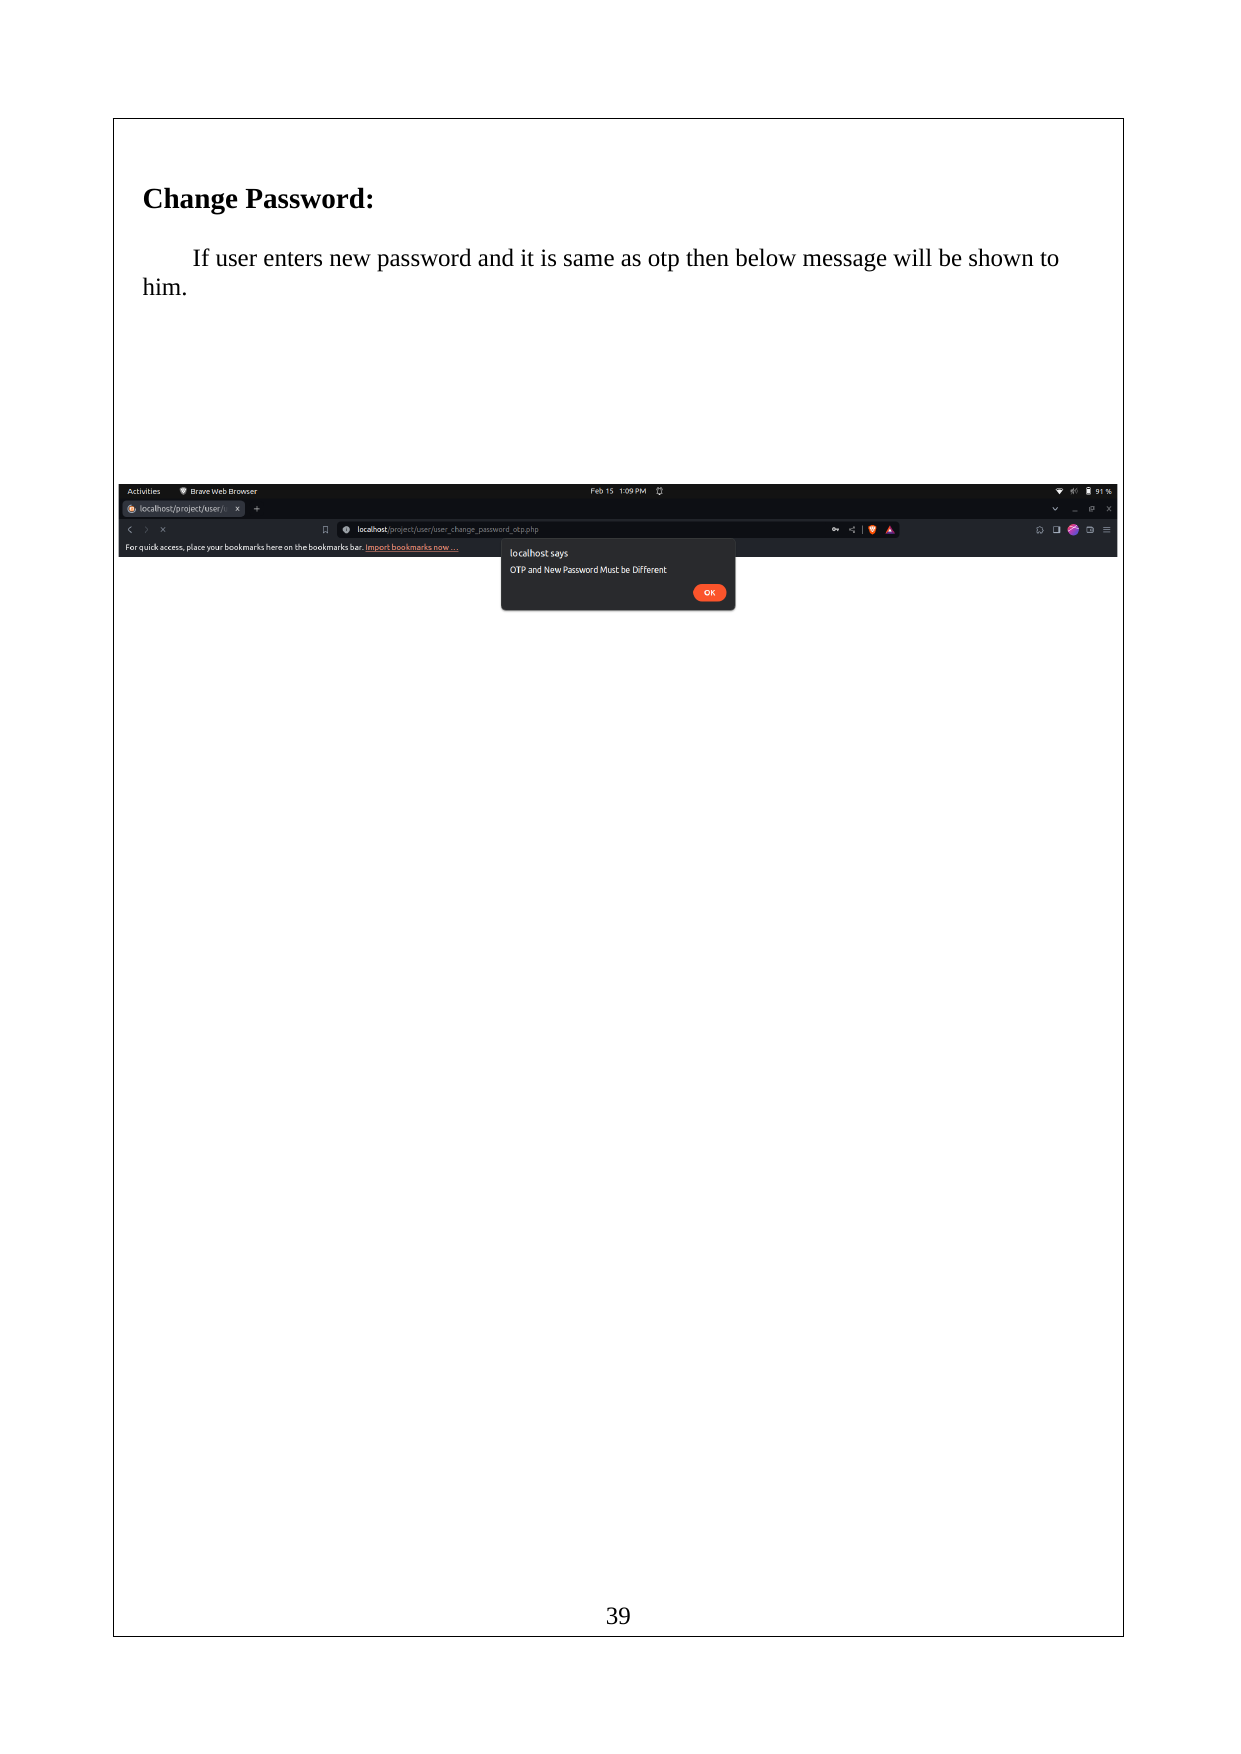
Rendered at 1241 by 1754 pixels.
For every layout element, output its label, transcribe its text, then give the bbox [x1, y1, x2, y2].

picture [118, 484, 1118, 1047]
text If user enters new password and it is same as otp then below message will be shown to him. [142, 239, 1094, 301]
text Change Password: [142, 181, 1094, 215]
